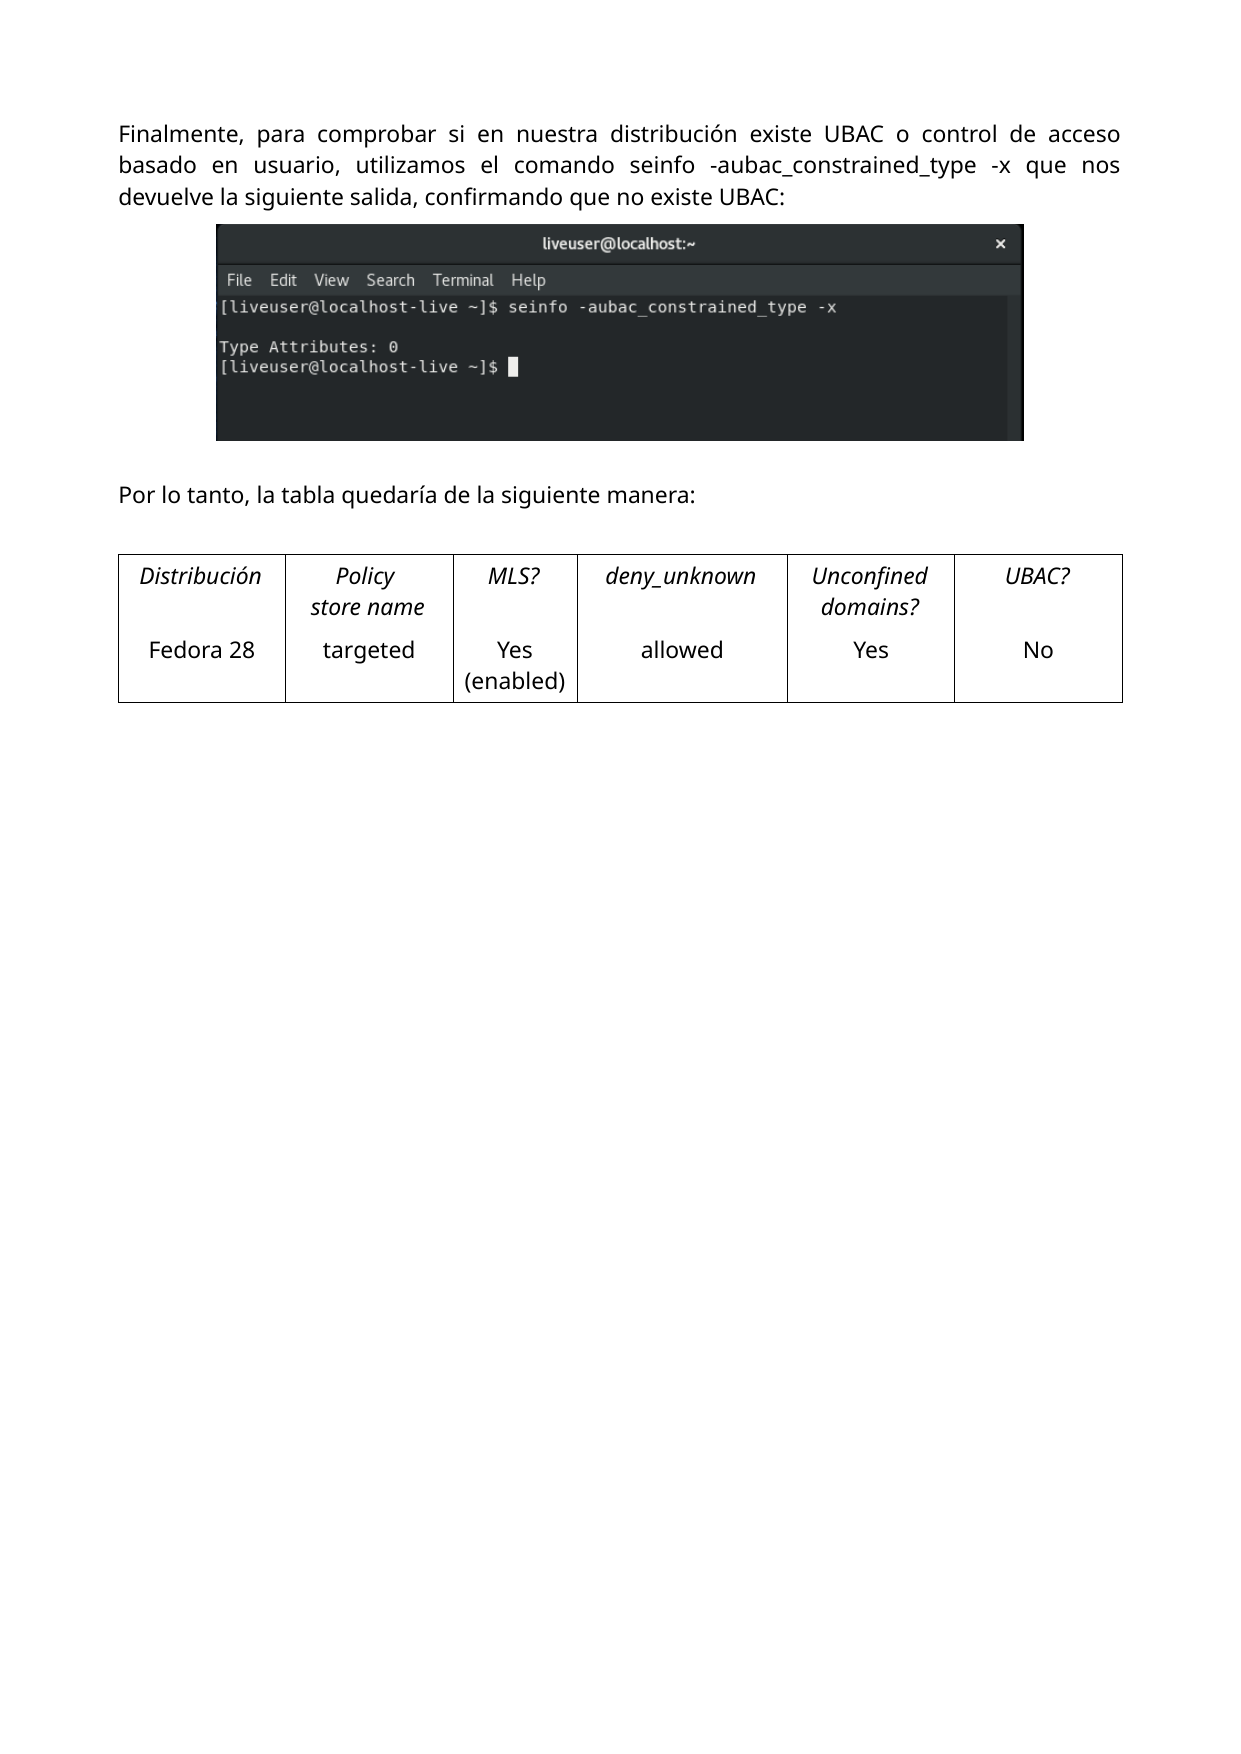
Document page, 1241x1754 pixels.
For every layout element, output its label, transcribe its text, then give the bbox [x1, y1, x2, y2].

table_cell targeted [286, 628, 453, 702]
text Por lo tanto, la tabla quedaría de la siguiente manera: [118, 479, 1122, 511]
table_header Distribución [119, 555, 285, 628]
table_cell Fedora 28 [119, 628, 285, 702]
table_cell Yes (enabled) [454, 628, 577, 702]
table_header Policy store name [286, 555, 453, 628]
table_header Unconfined domains? [788, 555, 954, 628]
table_header UBAC? [955, 555, 1122, 628]
table_header MLS? [454, 555, 577, 628]
table_cell No [955, 628, 1122, 702]
table_header deny_unknown [578, 555, 787, 628]
table_cell allowed [578, 628, 787, 702]
picture [216, 224, 1024, 441]
text Finalmente, para comprobar si en nuestra distribución existe UBAC o control de acceso basado en usuario, utilizamos el comando seinfo -aubac_constrained_type -x que nos devuelve la siguiente salida, confirmando que no existe UBAC: [118, 118, 1122, 212]
table_cell Yes [788, 628, 954, 702]
